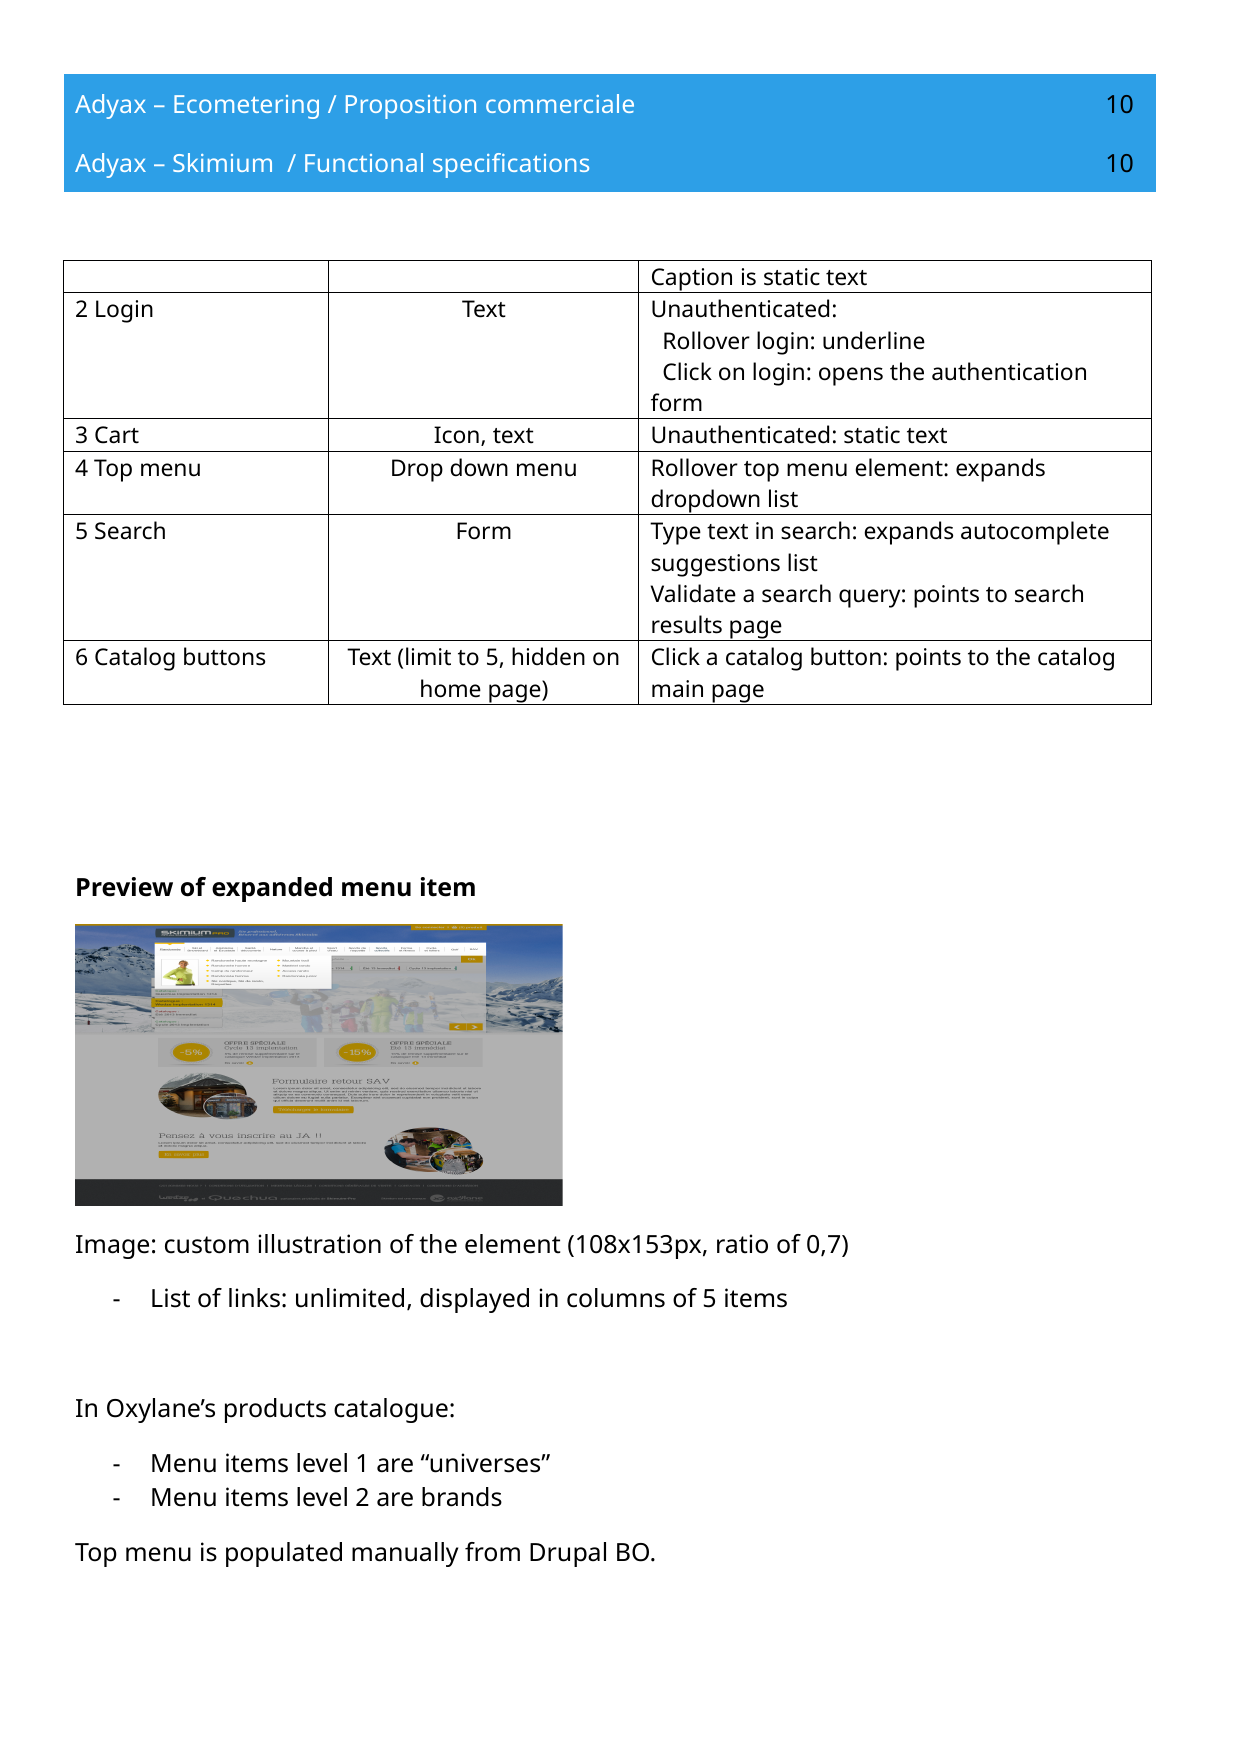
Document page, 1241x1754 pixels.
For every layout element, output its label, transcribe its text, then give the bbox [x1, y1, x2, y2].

text Image: custom illustration of the element (108x153px, ratio of 0,7) [75, 1226, 1165, 1260]
table_cell Text (limit to 5, hidden on home page) [329, 641, 638, 704]
table_cell Unauthenticated: Rollover login: underline Click on login: opens the authentication form [639, 293, 1151, 418]
table_cell Caption is static text [639, 261, 1151, 292]
table_cell 5 Search [64, 515, 328, 640]
text Preview of expanded menu item [75, 869, 1165, 903]
table_cell 3 Cart [64, 419, 328, 451]
list Menu items level 2 are brands [112, 1480, 1165, 1514]
table_cell [329, 261, 638, 292]
table_cell 2 Login [64, 293, 328, 418]
list List of links: unlimited, displayed in columns of 5 items [112, 1281, 1165, 1315]
picture [75, 924, 563, 1206]
table_cell Rollover top menu element: expands dropdown list [639, 452, 1151, 514]
table_cell Form [329, 515, 638, 640]
table_cell Type text in search: expands autocomplete suggestions list Validate a search query: points to search results page [639, 515, 1151, 640]
list Menu items level 1 are “universes” [112, 1446, 1165, 1480]
table_cell [64, 261, 328, 292]
table_cell 4 Top menu [64, 452, 328, 514]
table_cell Text [329, 293, 638, 418]
table_cell 6 Catalog buttons [64, 641, 328, 704]
table_cell Drop down menu [329, 452, 638, 514]
text Top menu is populated manually from Drupal BO. [75, 1535, 1165, 1569]
table_cell Unauthenticated: static text [639, 419, 1151, 451]
text In Oxylane’s products catalogue: [75, 1391, 1165, 1425]
table_cell Click a catalog button: points to the catalog main page [639, 641, 1151, 704]
table_cell Icon, text [329, 419, 638, 451]
